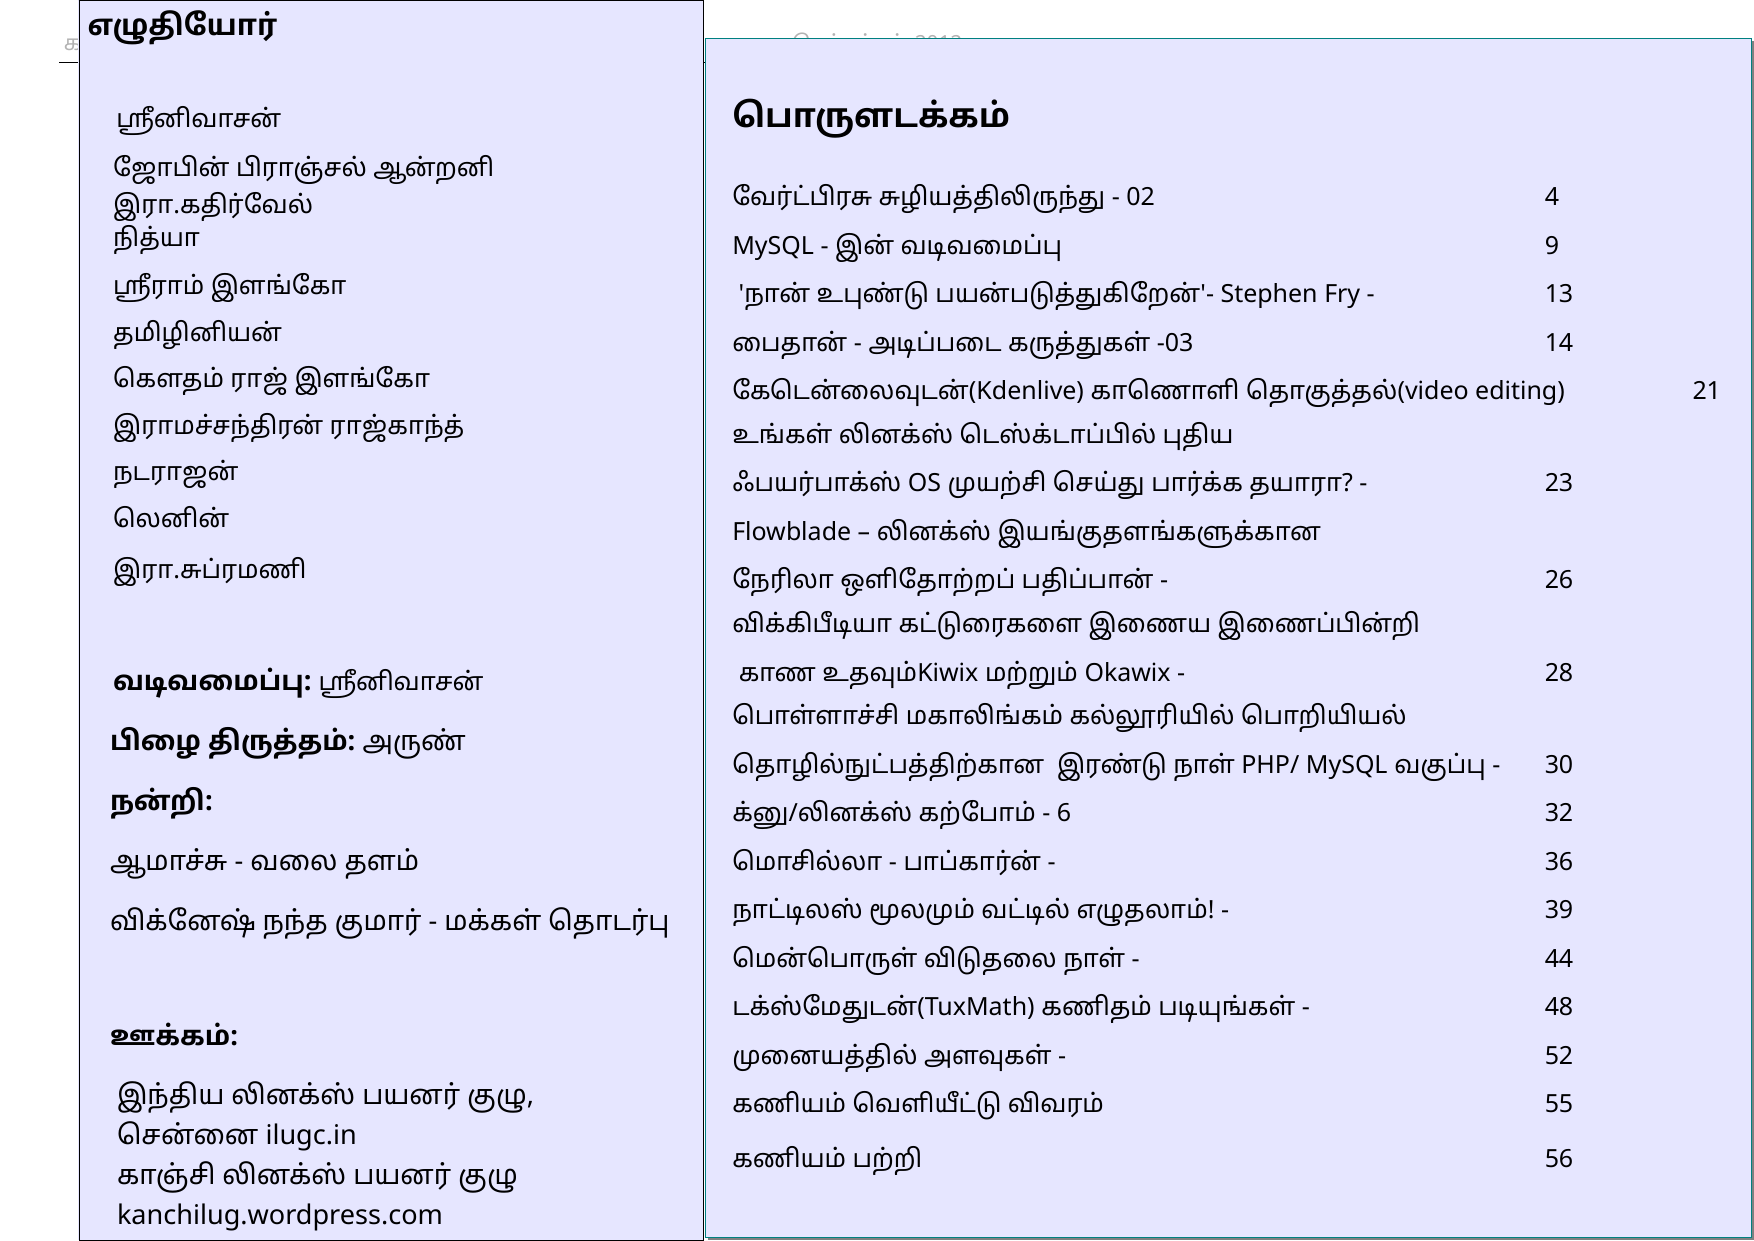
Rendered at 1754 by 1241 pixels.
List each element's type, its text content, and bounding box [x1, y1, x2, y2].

subtitle வேர்ட்பிரசு சுழியத்திலிருந்து - 02 4 [732, 179, 1727, 215]
text பிழை திருத்தம்: அருண் [88, 722, 694, 762]
text நாட்டிலஸ் மூலமும் வட்டில் எழுதலாம்! - 39 [732, 892, 1727, 928]
text ஸ்ரீனிவாசன் [88, 106, 694, 138]
text kanchilug.wordpress.com [88, 1195, 694, 1231]
text காண உதவும்Kiwix மற்றும் Okawix - 28 [732, 654, 1727, 690]
text இரா.கதிர்வேல் [113, 187, 694, 224]
text ஊக்கம்: [88, 1017, 694, 1056]
text டக்ஸ்மேதுடன்(TuxMath) கணிதம் படியுங்கள் - 48 [732, 989, 1727, 1025]
text இரா.சுப்ரமணி [113, 552, 694, 588]
text விக்னேஷ் நந்த குமார் - மக்கள் தொடர்பு [88, 902, 694, 942]
text கணியம் வெளியீட்டு விவரம் 55 [732, 1086, 1727, 1122]
text நித்யா [113, 224, 694, 257]
text பொருளடக்கம் [732, 98, 1727, 141]
text 'நான் உபுண்டு பயன்படுத்துகிறேன்'- Stephen Fry - 13 [732, 276, 1727, 312]
text நன்றி: [88, 782, 694, 822]
text வடிவமைப்பு: ஸ்ரீனிவாசன் [113, 662, 694, 702]
text தொழில்நுட்பத்திற்கான இரண்டு நாள் PHP/ MySQL வகுப்பு - 30 [732, 746, 1727, 782]
text பைதான் - அடிப்படை கருத்துகள் -03 14 [732, 324, 1727, 361]
text பொள்ளாச்சி மகாலிங்கம் கல்லூரியில் பொறியியல் [732, 703, 1727, 734]
text ஆமாச்சு - வலை தளம் [88, 842, 694, 882]
text இராமச்சந்திரன் ராஜ்காந்த் [113, 412, 694, 443]
text நேரிலா ஒளிதோற்றப் பதிப்பான் - 26 [732, 562, 1727, 598]
text கேடென்லைவுடன்(Kdenlive) காணொளி தொகுத்தல்(video editing) 21 [732, 373, 1727, 409]
text எழுதியோர் [87, 9, 694, 47]
text உங்கள் லினக்ஸ் டெஸ்க்டாப்பில் புதிய [732, 422, 1727, 453]
text MySQL - இன் வடிவமைப்பு 9 [732, 227, 1727, 263]
text விக்கிபீடியா கட்டுரைகளை இணைய இணைப்பின்றி [732, 611, 1727, 642]
text இந்திய லினக்ஸ் பயனர் குழு, [88, 1075, 694, 1115]
text முனையத்தில் அளவுகள் - 52 [732, 1038, 1727, 1074]
text நடராஜன் [113, 459, 694, 490]
text Flowblade – லினக்ஸ் இயங்குதளங்களுக்கான [732, 514, 1727, 550]
text காஞ்சி லினக்ஸ் பயனர் குழு [88, 1155, 694, 1195]
text கௌதம் ராஜ் இளங்கோ [113, 366, 694, 397]
text சென்னை ilugc.in [88, 1115, 694, 1155]
text தமிழினியன் [113, 319, 694, 350]
text லெனின் [113, 506, 694, 537]
text மென்பொருள் விடுதலை நாள் - 44 [732, 941, 1727, 977]
text கணியம் பற்றி 56 [732, 1140, 1727, 1176]
text ஃபயர்பாக்ஸ் OS முயற்சி செய்து பார்க்க தயாரா? - 23 [732, 465, 1727, 501]
text மொசில்லா - பாப்கார்ன் - 36 [732, 843, 1727, 879]
text க்னு/லினக்ஸ் கற்போம் - 6 32 [732, 795, 1727, 831]
text ஸ்ரீராம் இளங்கோ [113, 273, 694, 304]
text ஜோபின் பிராஞ்சல் ஆன்றனி [113, 154, 694, 187]
